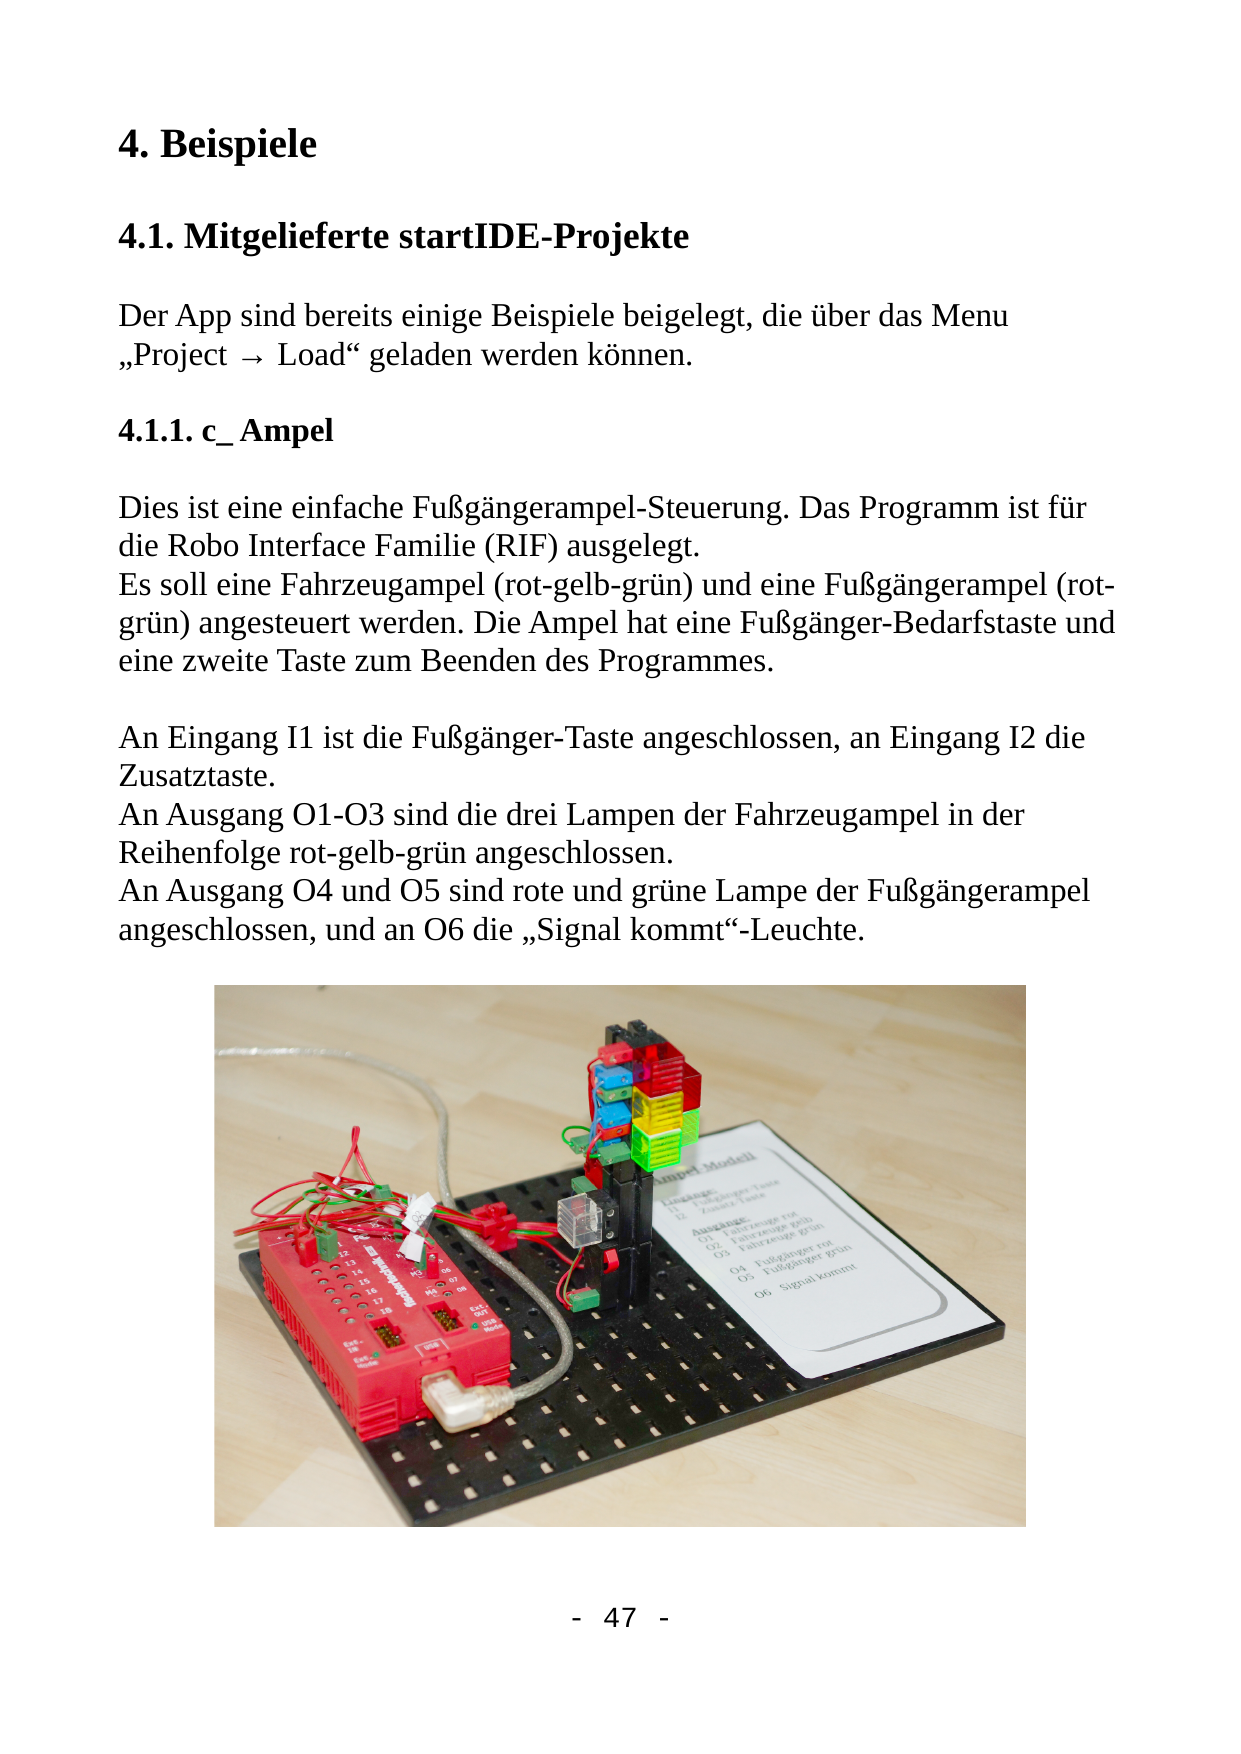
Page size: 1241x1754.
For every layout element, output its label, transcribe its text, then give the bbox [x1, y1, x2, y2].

text Der App sind bereits einige Beispiele beigelegt, die über das Menu „Project → Load“ geladen werden können. [118, 295, 1122, 372]
text An Ausgang O1-O3 sind die drei Lampen der Fahrzeugampel in der Reihenfolge rot-gelb-grün angeschlossen. [118, 794, 1122, 870]
text Es soll eine Fahrzeugampel (rot-gelb-grün) und eine Fußgängerampel (rot-grün) angesteuert werden. Die Ampel hat eine Fußgänger-Bedarfstaste und eine zweite Taste zum Beenden des Programmes. [118, 564, 1122, 679]
text An Ausgang O4 und O5 sind rote und grüne Lampe der Fußgängerampel angeschlossen, und an O6 die „Signal kommt“-Leuchte. [118, 870, 1122, 947]
text 4.1. Mitgelieferte startIDE-Projekte [118, 214, 1122, 257]
text 4.1.1. c_ Ampel [118, 410, 1122, 449]
text An Eingang I1 ist die Fußgänger-Taste angeschlossen, an Eingang I2 die Zusatztaste. [118, 717, 1122, 794]
text Dies ist eine einfache Fußgängerampel-Steuerung. Das Programm ist für die Robo Interface Familie (RIF) ausgelegt. [118, 487, 1122, 564]
text 4. Beispiele [118, 118, 1122, 166]
picture [214, 985, 1026, 1527]
